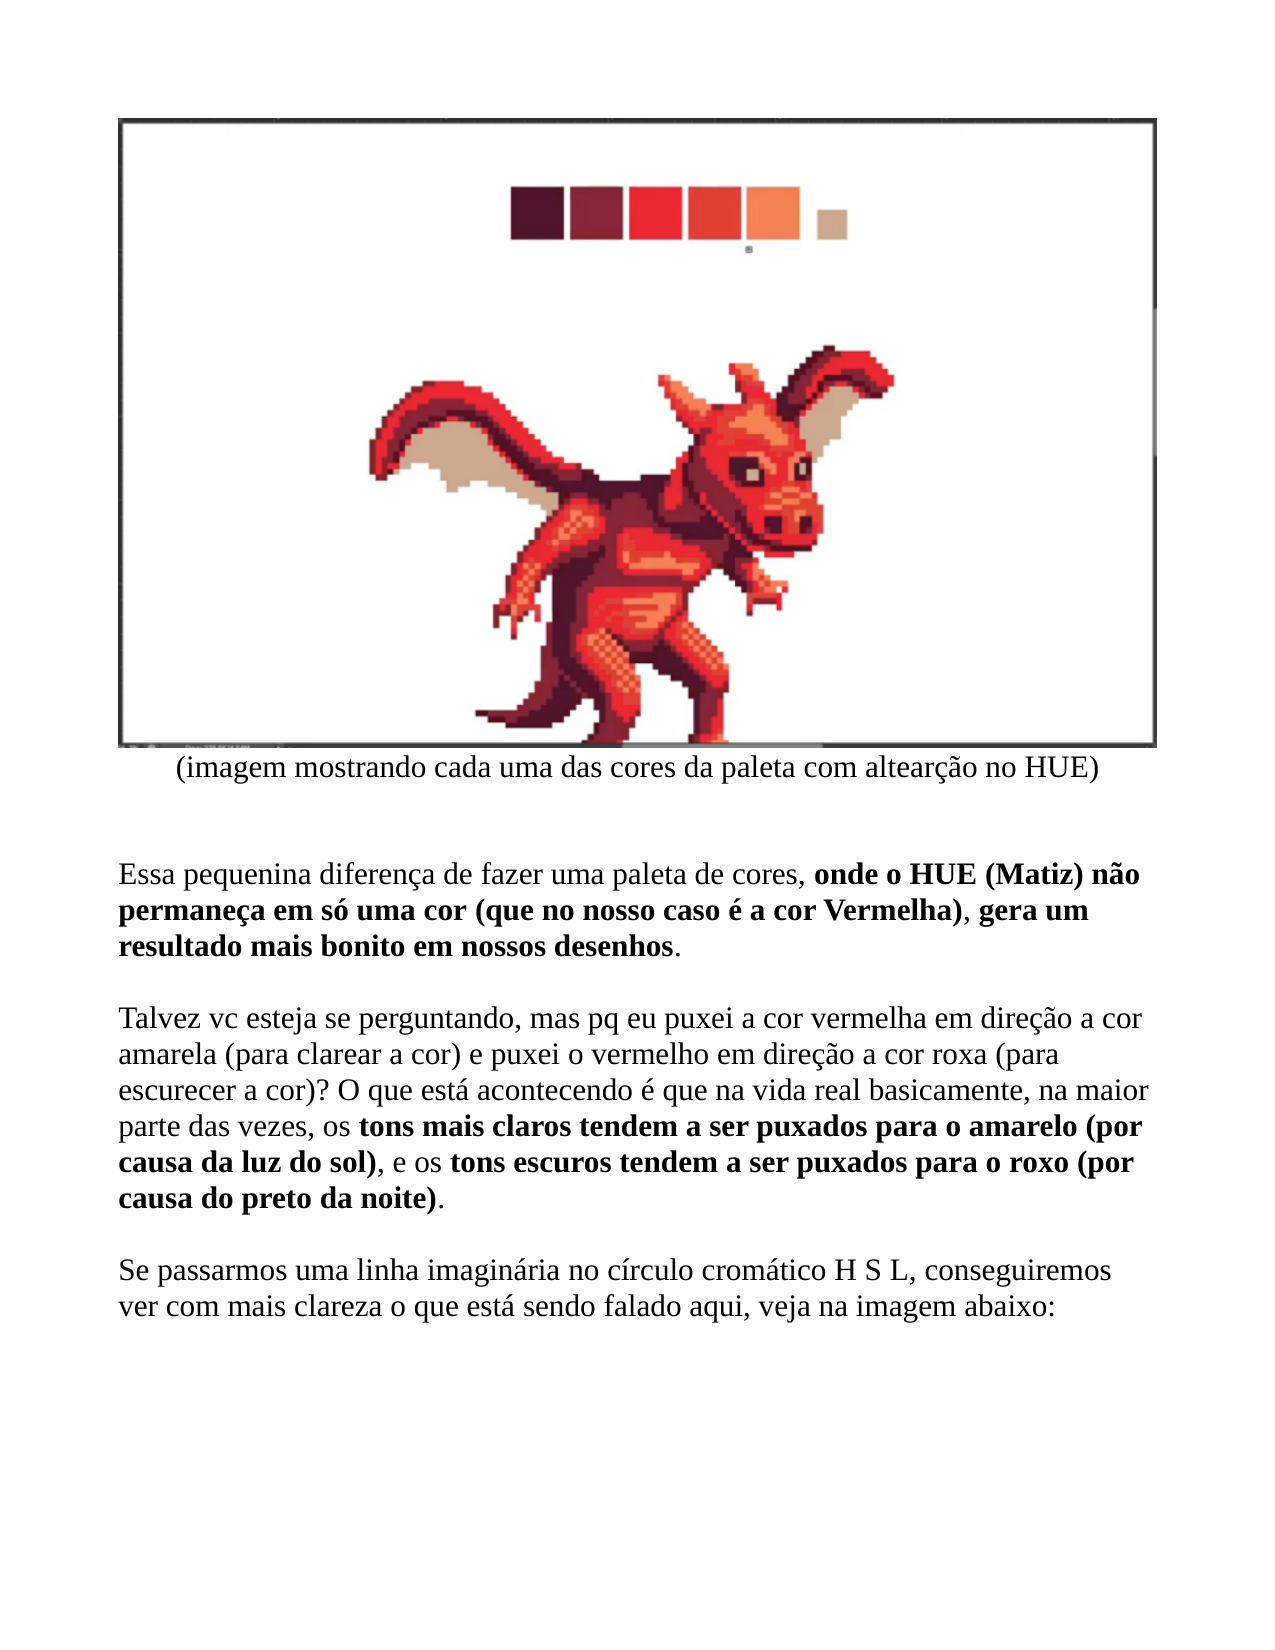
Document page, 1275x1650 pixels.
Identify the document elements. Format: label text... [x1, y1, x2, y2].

text Essa pequenina diferença de fazer uma paleta de cores, onde o HUE (Matiz) não permaneça em só uma cor (que no nosso caso é a cor Vermelha), gera um resultado mais bonito em nossos desenhos. [118, 856, 1157, 963]
text Talvez vc esteja se perguntando, mas pq eu puxei a cor vermelha em direção a cor amarela (para clarear a cor) e puxei o vermelho em direção a cor roxa (para escurecer a cor)? O que está acontecendo é que na vida real basicamente, na maior parte das vezes, os tons mais claros tendem a ser puxados para o amarelo (por causa da luz do sol), e os tons escuros tendem a ser puxados para o roxo (por causa do preto da noite). [118, 999, 1157, 1215]
text (imagem mostrando cada uma das cores da paleta com altearção no HUE) [118, 748, 1157, 784]
text Se passarmos uma linha imaginária no círculo cromático H S L, conseguiremos ver com mais clareza o que está sendo falado aqui, veja na imagem abaixo: [118, 1251, 1157, 1323]
picture [118, 118, 1157, 748]
